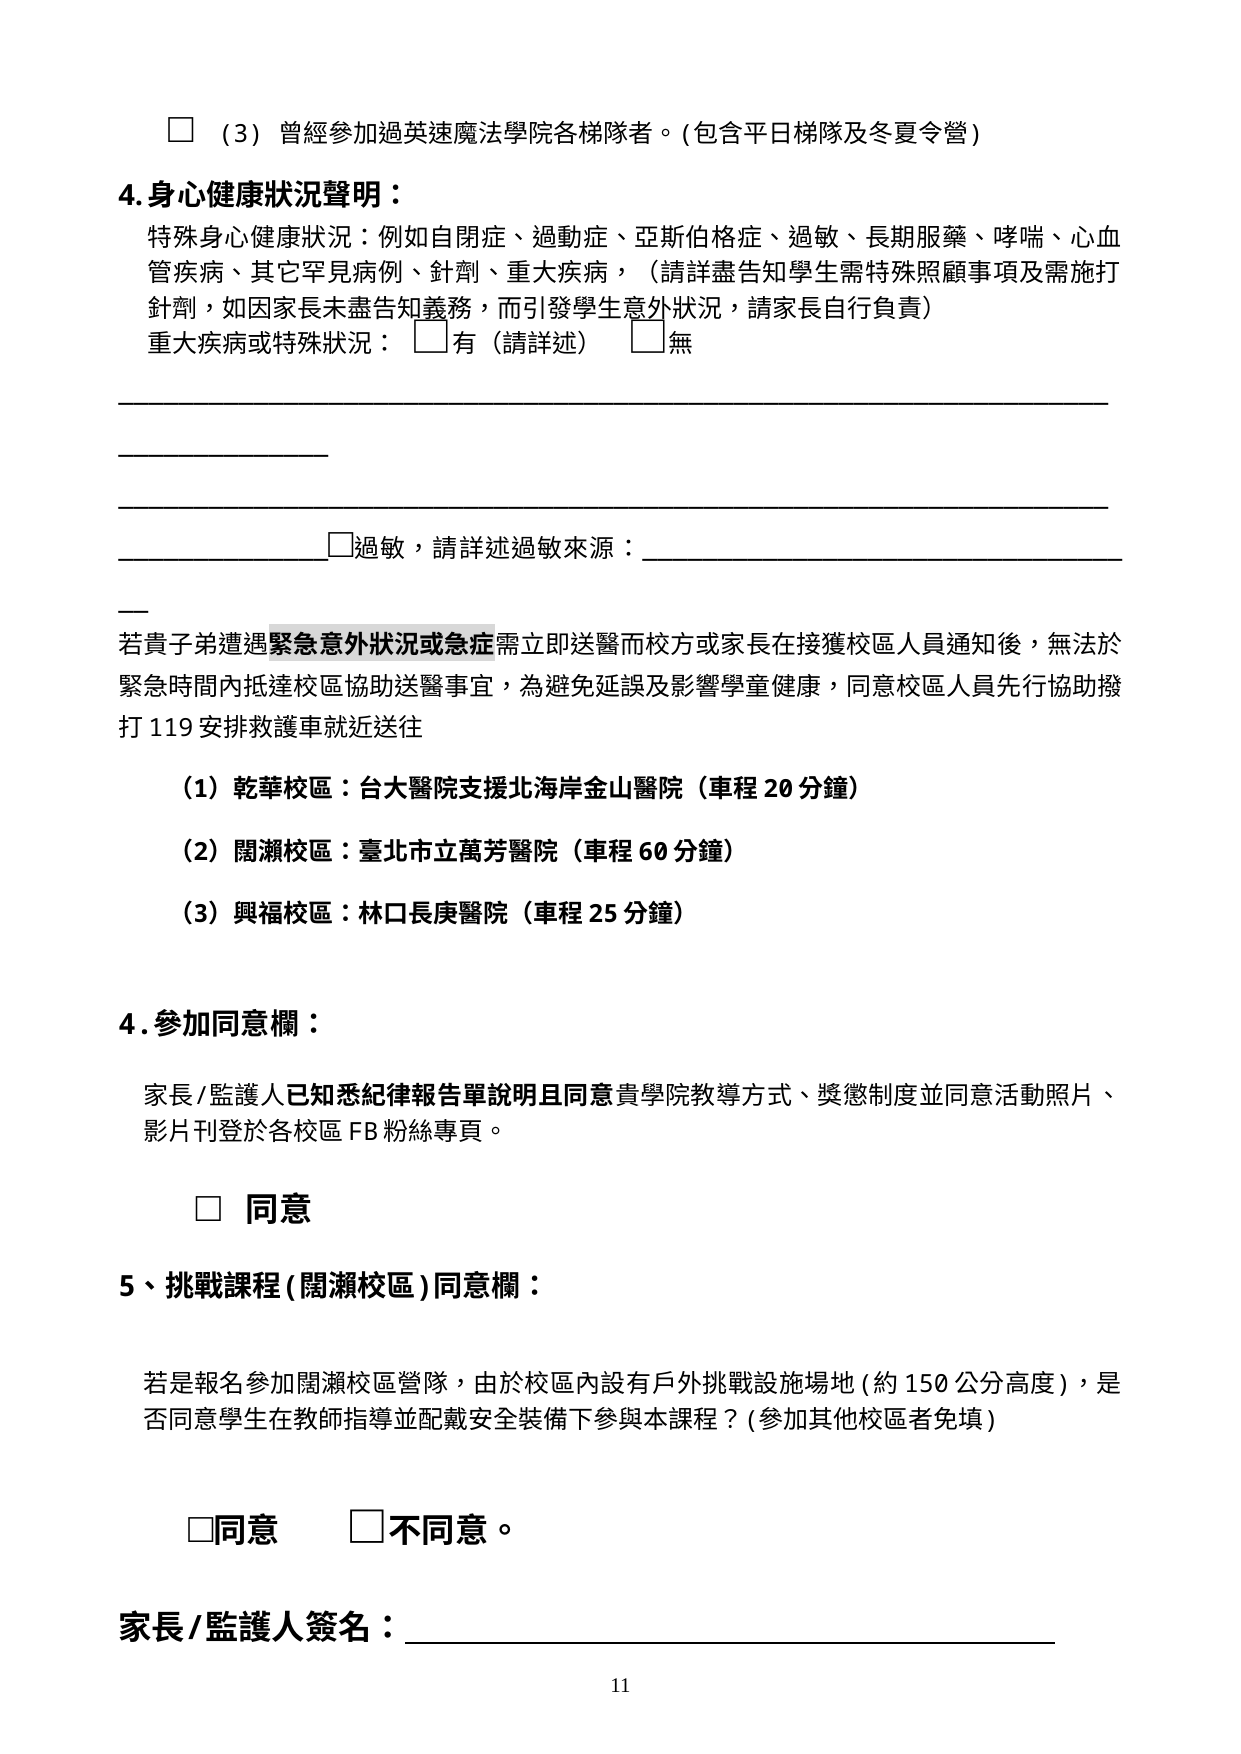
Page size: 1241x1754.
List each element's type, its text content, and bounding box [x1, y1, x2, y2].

text □ (3) 曾經參加過英速魔法學院各梯隊者。(包含平日梯隊及冬夏令營) [168, 93, 1122, 155]
text 若貴子弟遭遇緊急意外狀況或急症需立即送醫而校方或家長在接獲校區人員通知後，無法於緊急時間內抵達校區協助送醫事宜，為避免延誤及影響學童健康，同意校區人員先行協助撥打119安排救護車就近送往 [118, 620, 1122, 745]
text 重大疾病或特殊狀況： □有（請詳述） □無 [148, 324, 1122, 359]
text （3）興福校區：林口長庚醫院（車程25分鐘） [118, 870, 1122, 932]
text （1）乾華校區：台大醫院支援北海岸金山醫院（車程20分鐘） [118, 745, 1122, 807]
text □ 同意 [118, 1177, 1122, 1233]
text 家長/監護人已知悉紀律報告單說明且同意貴學院教導方式、獎懲制度並同意活動照片、影片刊登於各校區FB粉絲專頁。 [143, 1076, 1122, 1148]
text 若是報名參加闊瀨校區營隊，由於校區內設有戶外挑戰設施場地(約150公分高度)，是否同意學生在教師指導並配戴安全裝備下參與本課程？(參加其他校區者免填) [118, 1363, 1122, 1436]
text ________________________________________________________________________________ [118, 359, 1122, 464]
text ________________________________________________________________________________□過敏，請詳述過敏來源：__________________________________ [118, 464, 1122, 620]
list 身心健康狀況聲明： [118, 155, 1122, 218]
text 家長/監護人簽名： [118, 1584, 1122, 1646]
text 5、挑戰課程(闊瀨校區)同意欄： [118, 1262, 1122, 1305]
text 特殊身心健康狀況：例如自閉症、過動症、亞斯伯格症、過敏、長期服藥、哮喘、心血管疾病、其它罕見病例、針劑、重大疾病，（請詳盡告知學生需特殊照顧事項及需施打針劑，如因家長未盡告知義務，而引發學生意外狀況，請家長自行負責） [148, 218, 1122, 324]
text 4.參加同意欄： [118, 1004, 1122, 1042]
text □同意 □不同意。 [118, 1494, 1122, 1554]
text （2）闊瀨校區：臺北市立萬芳醫院（車程60分鐘） [118, 807, 1122, 870]
